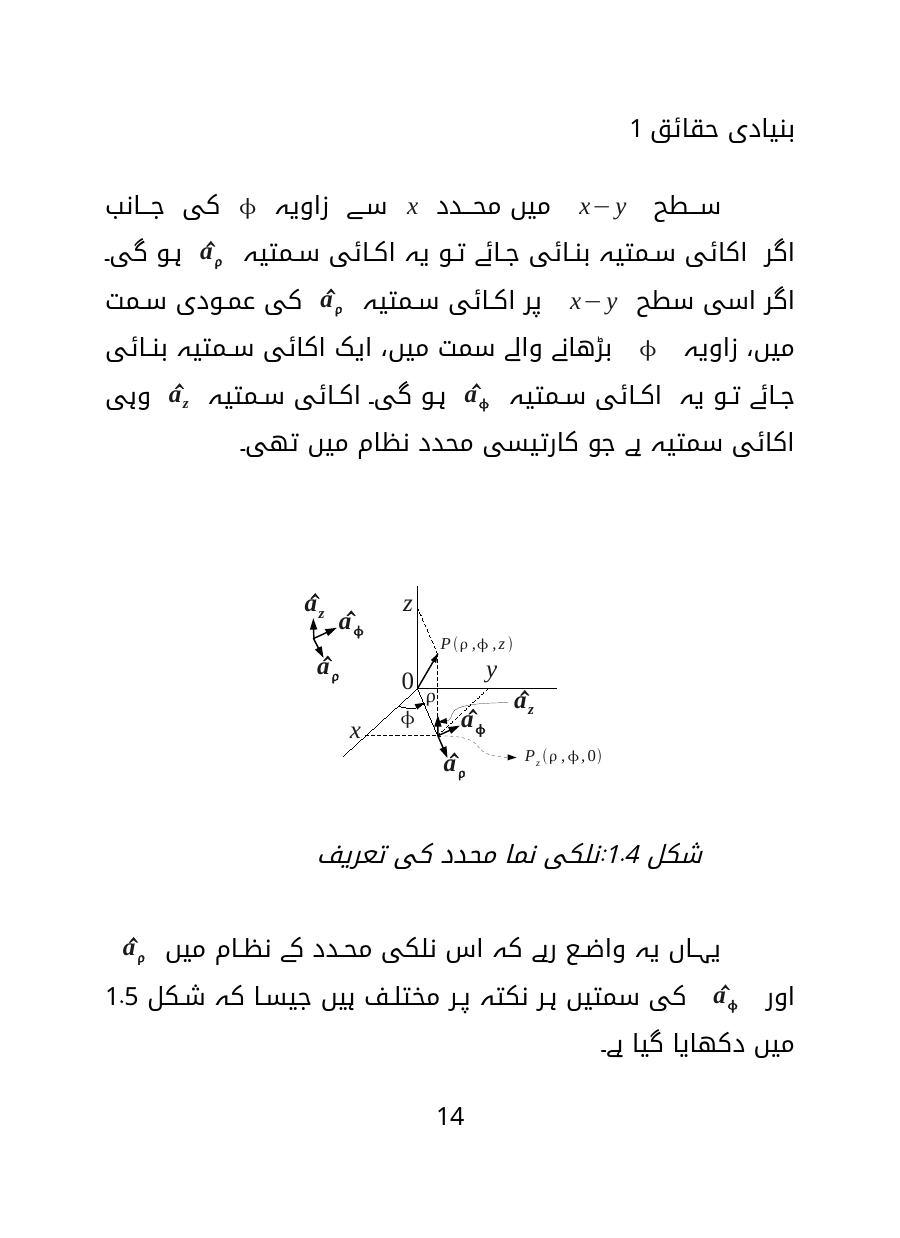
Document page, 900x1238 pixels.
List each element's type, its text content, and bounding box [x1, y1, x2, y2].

text شکل 1.4:نلکی نما محدد کی تعریف [198, 538, 702, 879]
text سطح میں محددسے زاویہکی جانب اگر اکائی سمتیہ بنائی جائے تو یہ اکائی سمتیہہو گی۔ اگر اسی سطح پر اکائی سمتیہکی عمودی سمت میں، زاویہ بڑھانے والے سمت میں، ایک اکائی سمتیہ بنائی جائے تو یہ اکائی سمتیہہو گی۔ اکائی سمتیہوہی اکائی سمتیہ ہے جو کارتیسی محدد نظام میں تھی۔ [105, 182, 795, 467]
text یہاں یہ واضع رہے کہ اس نلکی محدد کے نظام میں اور کی سمتیں ہر نکتہ پر مختلف ہیں جیسا کہ شکل 1.5 میں دکھایا گیا ہے۔ [105, 926, 795, 1068]
